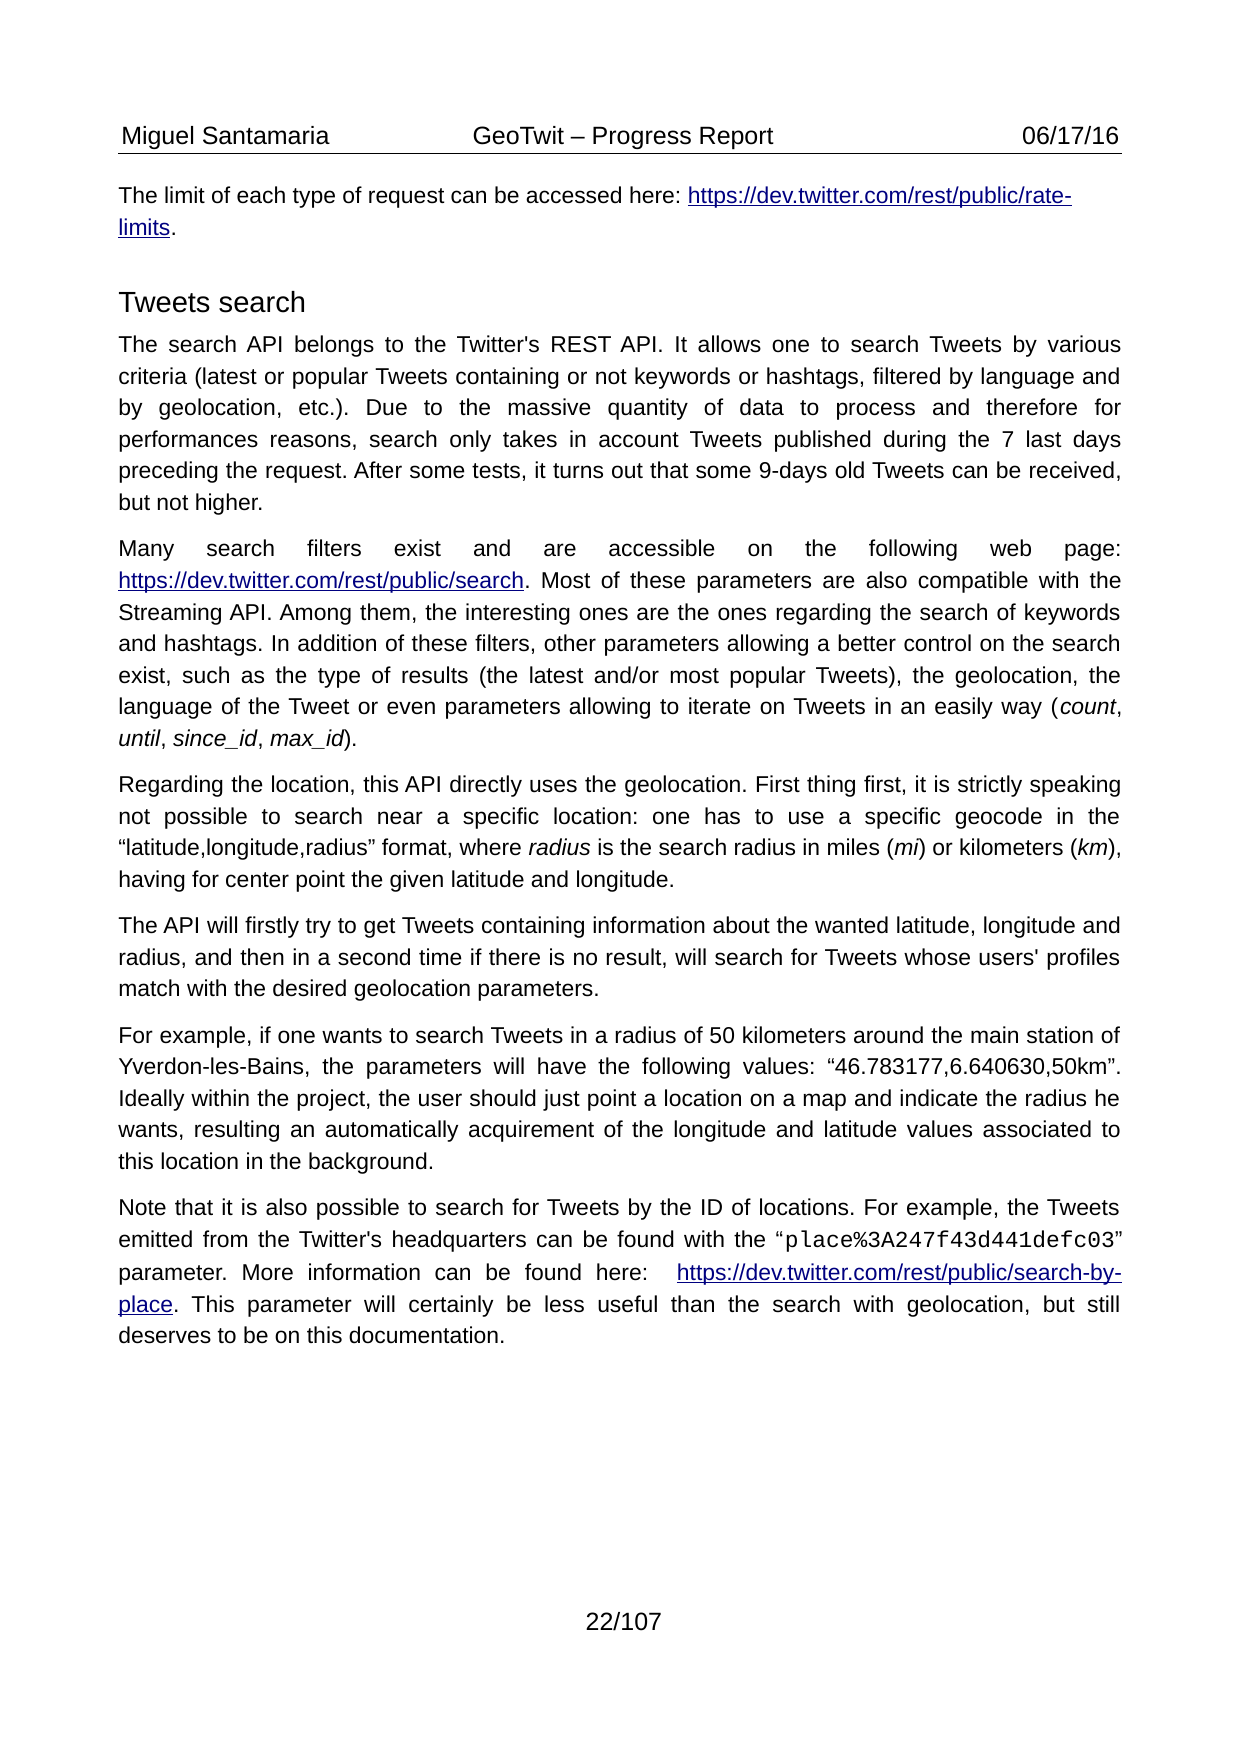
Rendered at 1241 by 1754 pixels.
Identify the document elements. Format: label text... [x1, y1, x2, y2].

text For example, if one wants to search Tweets in a radius of 50 kilometers around the main station of Yverdon-les-Bains, the parameters will have the following values: “46.783177,6.640630,50km”. Ideally within the project, the user should just point a location on a map and indicate the radius he wants, resulting an automatically acquirement of the longitude and latitude values associated to this location in the background. [118, 1022, 1122, 1174]
text Note that it is also possible to search for Tweets by the ID of locations. For example, the Tweets emitted from the Twitter's headquarters can be found with the “place%3A247f43d441defc03” parameter. More information can be found here: https://dev.twitter.com/rest/public/search-by-place. This parameter will certainly be less useful than the search with geolocation, but still deserves to be on this documentation. [118, 1194, 1122, 1349]
subtitle Tweets search [118, 285, 1122, 319]
text The API will firstly try to get Tweets containing information about the wanted latitude, longitude and radius, and then in a second time if there is no result, will search for Tweets whose users' profiles match with the desired geolocation parameters. [118, 912, 1122, 1002]
text Many search filters exist and are accessible on the following web page: https://dev.twitter.com/rest/public/search. Most of these parameters are also compatible with the Streaming API. Among them, the interesting ones are the ones regarding the search of keywords and hashtags. In addition of these filters, other parameters allowing a better control on the search exist, such as the type of results (the latest and/or most popular Tweets), the geolocation, the language of the Tweet or even parameters allowing to iterate on Tweets in an easily way (count, until, since_id, max_id). [118, 535, 1122, 751]
text Regarding the location, this API directly uses the geolocation. First thing first, it is strictly speaking not possible to search near a specific location: one has to use a specific geocode in the “latitude,longitude,radius” format, where radius is the search radius in miles (mi) or kilometers (km), having for center point the given latitude and longitude. [118, 771, 1122, 892]
text The search API belongs to the Twitter's REST API. It allows one to search Tweets by various criteria (latest or popular Tweets containing or not keywords or hashtags, filtered by language and by geolocation, etc.). Due to the massive quantity of data to process and therefore for performances reasons, search only takes in account Tweets published during the 7 last days preceding the request. After some tests, it turns out that some 9-days old Tweets can be received, but not higher. [118, 331, 1122, 515]
text The limit of each type of request can be accessed here: https://dev.twitter.com/rest/public/rate-limits. [118, 182, 1122, 240]
